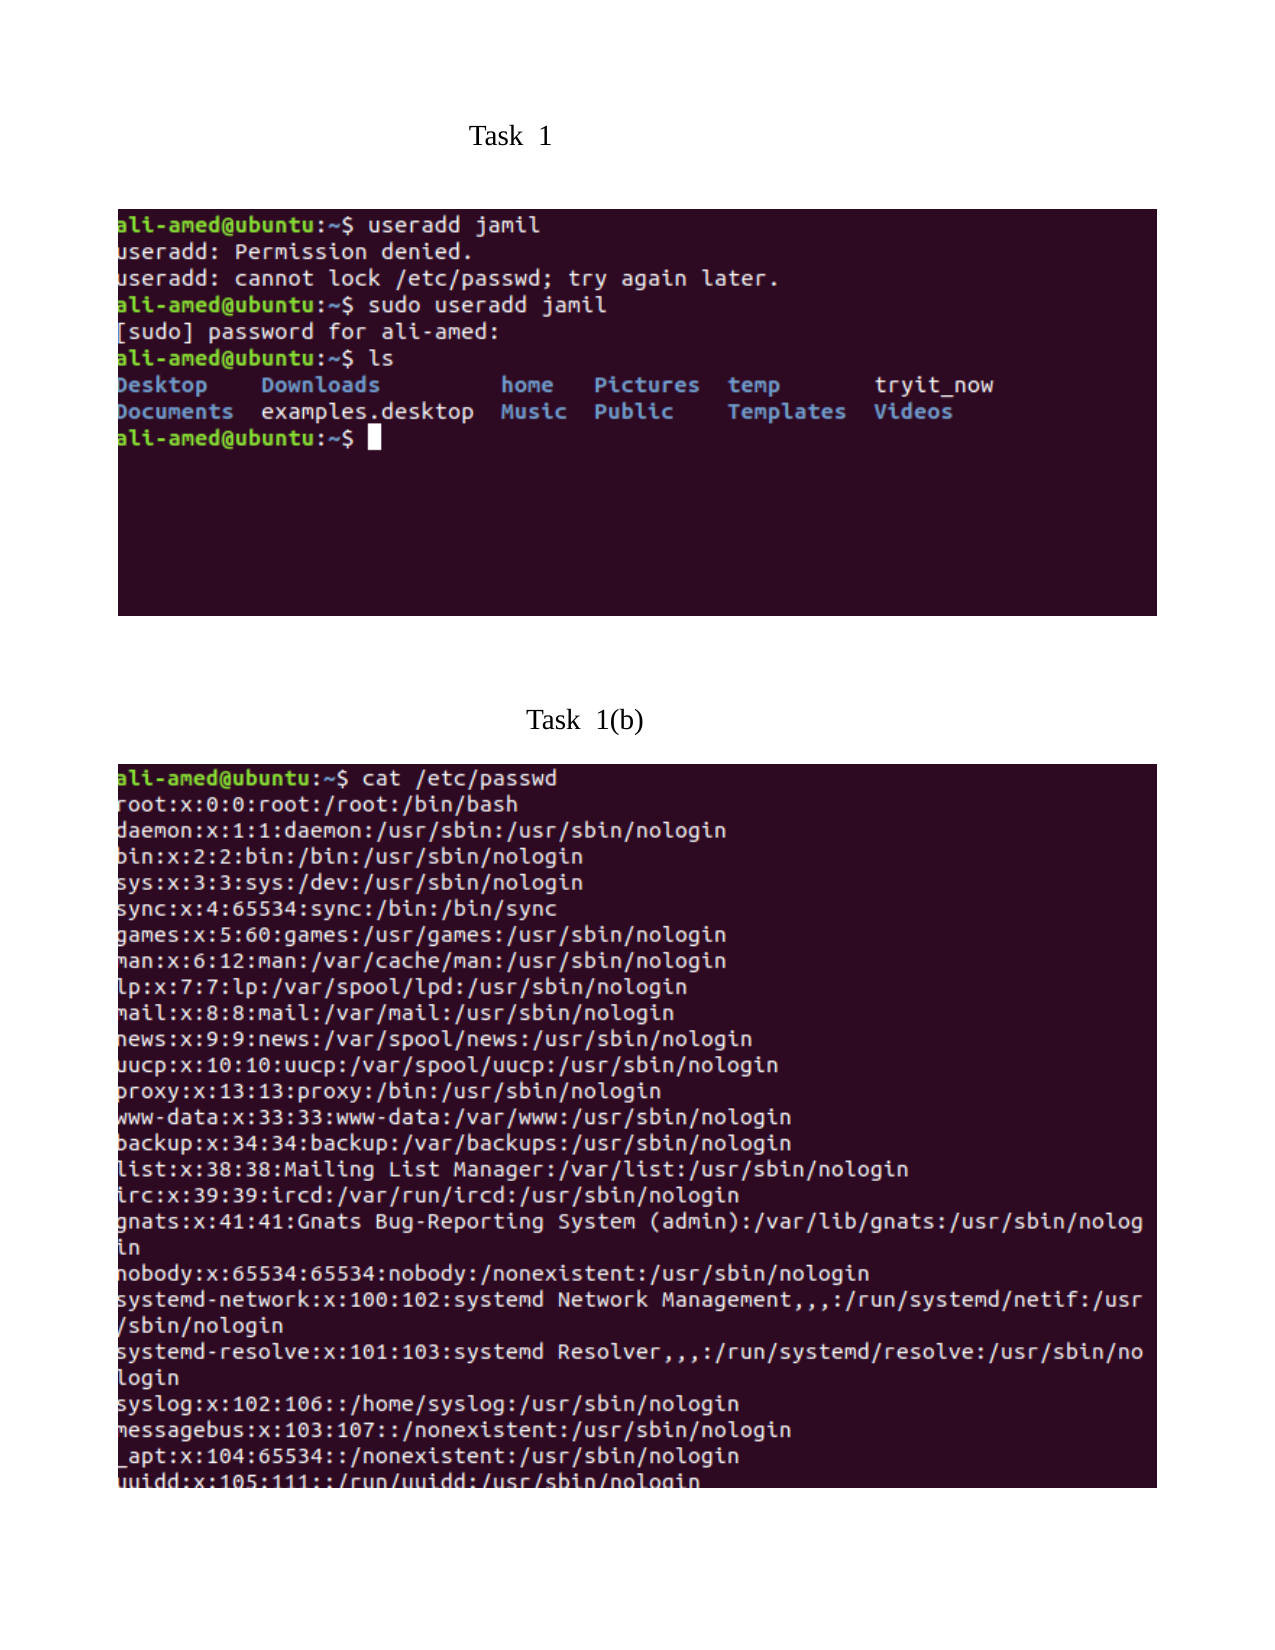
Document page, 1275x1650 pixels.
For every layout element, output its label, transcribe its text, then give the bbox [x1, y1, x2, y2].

text Task 1 [118, 118, 1157, 152]
picture [118, 764, 1157, 1488]
picture [118, 209, 1157, 616]
text Task 1(b) [118, 702, 1157, 736]
